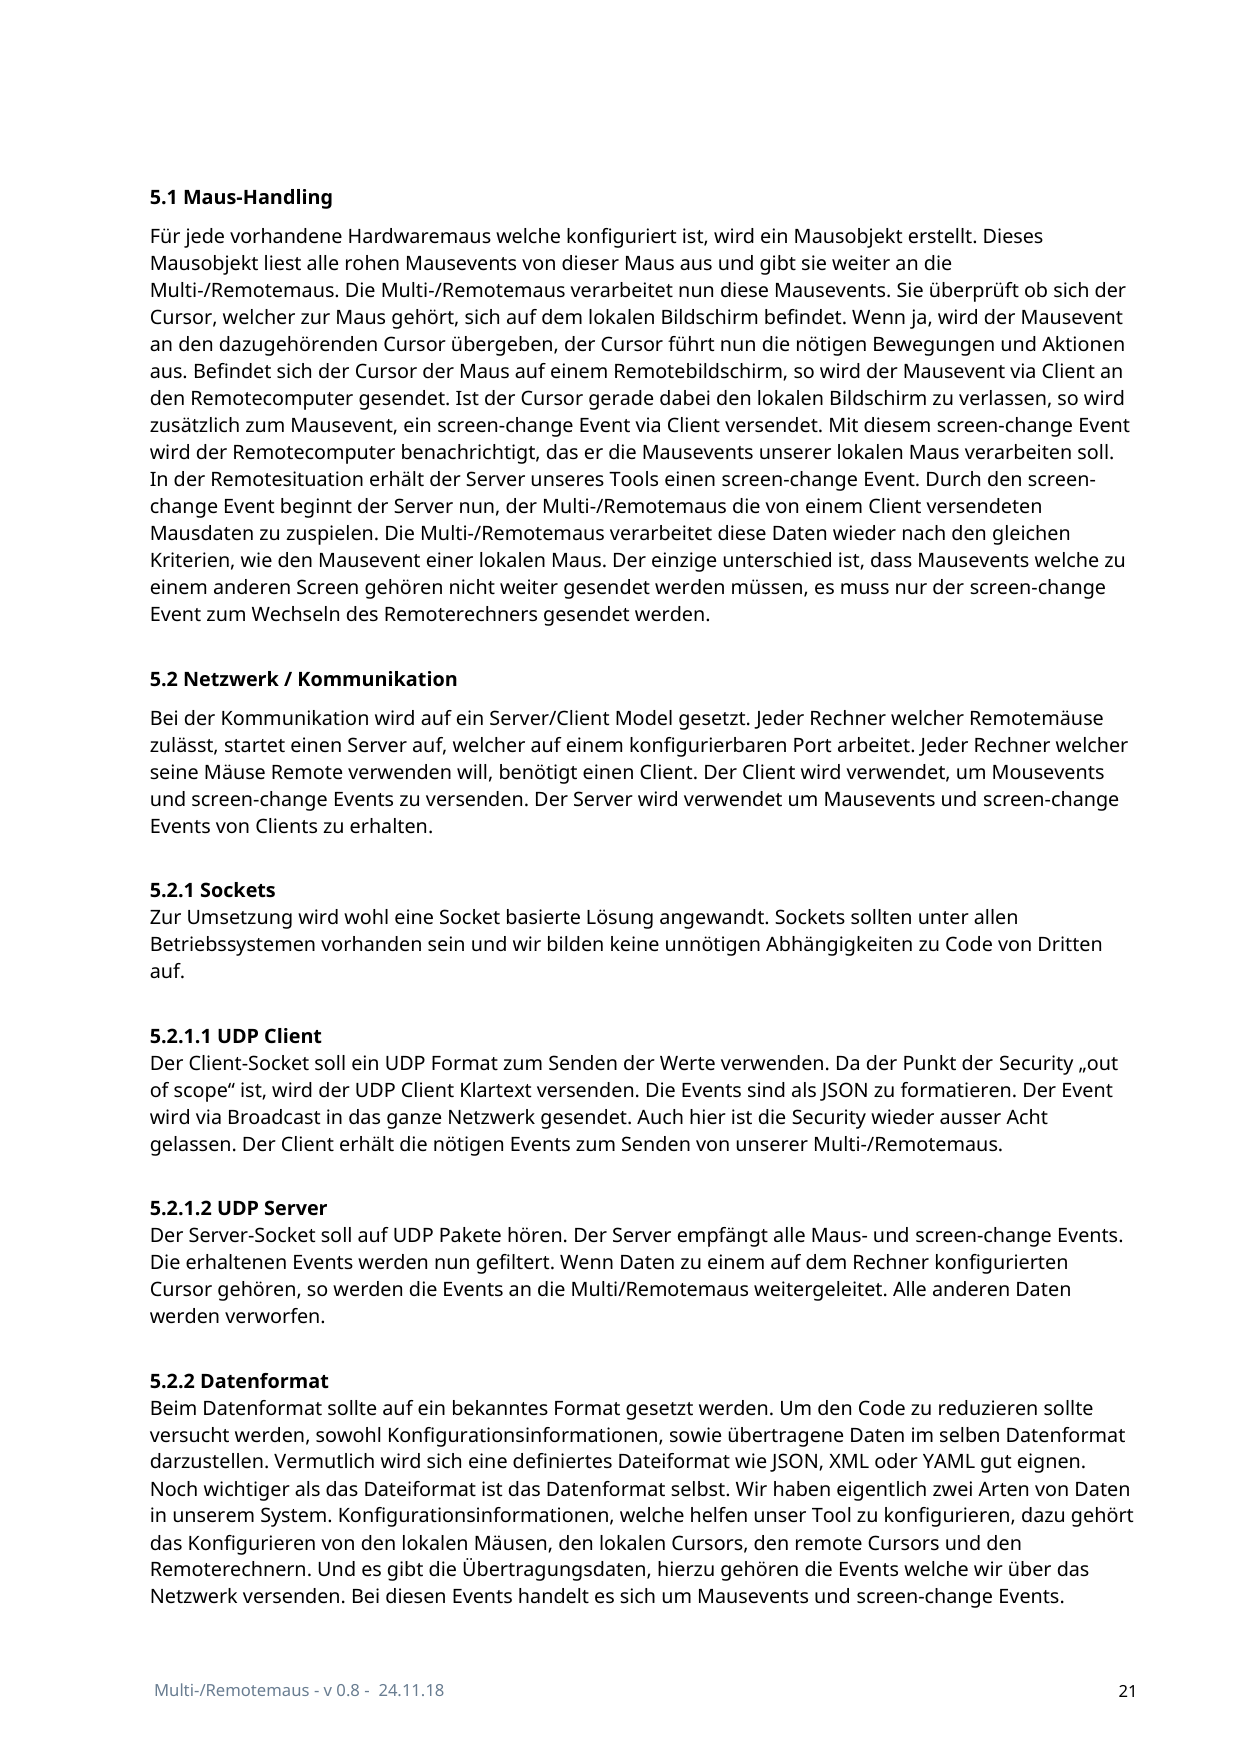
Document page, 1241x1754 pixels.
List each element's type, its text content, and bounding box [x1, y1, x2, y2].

subtitle UDP Client [149, 1022, 1136, 1049]
text Zur Umsetzung wird wohl eine Socket basierte Lösung angewandt. Sockets sollten unter allen Betriebssystemen vorhanden sein und wir bilden keine unnötigen Abhängigkeiten zu Code von Dritten auf. [149, 904, 1136, 984]
text Der Server-Socket soll auf UDP Pakete hören. Der Server empfängt alle Maus- und screen-change Events. Die erhaltenen Events werden nun gefiltert. Wenn Daten zu einem auf dem Rechner konfigurierten Cursor gehören, so werden die Events an die Multi/Remotemaus weitergeleitet. Alle anderen Daten werden verworfen. [149, 1221, 1136, 1329]
subtitle UDP Server [149, 1194, 1136, 1221]
subtitle Sockets [149, 877, 1136, 904]
text Beim Datenformat sollte auf ein bekanntes Format gesetzt werden. Um den Code zu reduzieren sollte versucht werden, sowohl Konfigurationsinformationen, sowie übertragene Daten im selben Datenformat darzustellen. Vermutlich wird sich eine definiertes Dateiformat wie JSON, XML oder YAML gut eignen. Noch wichtiger als das Dateiformat ist das Datenformat selbst. Wir haben eigentlich zwei Arten von Daten in unserem System. Konfigurationsinformationen, welche helfen unser Tool zu konfigurieren, dazu gehört das Konfigurieren von den lokalen Mäusen, den lokalen Cursors, den remote Cursors und den Remoterechnern. Und es gibt die Übertragungsdaten, hierzu gehören die Events welche wir über das Netzwerk versenden. Bei diesen Events handelt es sich um Mausevents und screen-change Events. [149, 1394, 1136, 1610]
subtitle Netzwerk / Kommunikation [149, 665, 1136, 692]
text Der Client-Socket soll ein UDP Format zum Senden der Werte verwenden. Da der Punkt der Security „out of scope“ ist, wird der UDP Client Klartext versenden. Die Events sind als JSON zu formatieren. Der Event wird via Broadcast in das ganze Netzwerk gesendet. Auch hier ist die Security wieder ausser Acht gelassen. Der Client erhält die nötigen Events zum Senden von unserer Multi-/Remotemaus. [149, 1049, 1136, 1157]
text Bei der Kommunikation wird auf ein Server/Client Model gesetzt. Jeder Rechner welcher Remotemäuse zulässt, startet einen Server auf, welcher auf einem konfigurierbaren Port arbeitet. Jeder Rechner welcher seine Mäuse Remote verwenden will, benötigt einen Client. Der Client wird verwendet, um Mousevents und screen-change Events zu versenden. Der Server wird verwendet um Mausevents und screen-change Events von Clients zu erhalten. [149, 704, 1136, 839]
subtitle Datenformat [149, 1367, 1136, 1394]
text Für jede vorhandene Hardwaremaus welche konfiguriert ist, wird ein Mausobjekt erstellt. Dieses Mausobjekt liest alle rohen Mausevents von dieser Maus aus und gibt sie weiter an die Multi-/Remotemaus. Die Multi-/Remotemaus verarbeitet nun diese Mausevents. Sie überprüft ob sich der Cursor, welcher zur Maus gehört, sich auf dem lokalen Bildschirm befindet. Wenn ja, wird der Mausevent an den dazugehörenden Cursor übergeben, der Cursor führt nun die nötigen Bewegungen und Aktionen aus. Befindet sich der Cursor der Maus auf einem Remotebildschirm, so wird der Mausevent via Client an den Remotecomputer gesendet. Ist der Cursor gerade dabei den lokalen Bildschirm zu verlassen, so wird zusätzlich zum Mausevent, ein screen-change Event via Client versendet. Mit diesem screen-change Event wird der Remotecomputer benachrichtigt, das er die Mausevents unserer lokalen Maus verarbeiten soll. In der Remotesituation erhält der Server unseres Tools einen screen-change Event. Durch den screen-change Event beginnt der Server nun, der Multi-/Remotemaus die von einem Client versendeten Mausdaten zu zuspielen. Die Multi-/Remotemaus verarbeitet diese Daten wieder nach den gleichen Kriterien, wie den Mausevent einer lokalen Maus. Der einzige unterschied ist, dass Mausevents welche zu einem anderen Screen gehören nicht weiter gesendet werden müssen, es muss nur der screen-change Event zum Wechseln des Remoterechners gesendet werden. [149, 223, 1136, 627]
subtitle Maus-Handling [149, 183, 1136, 210]
